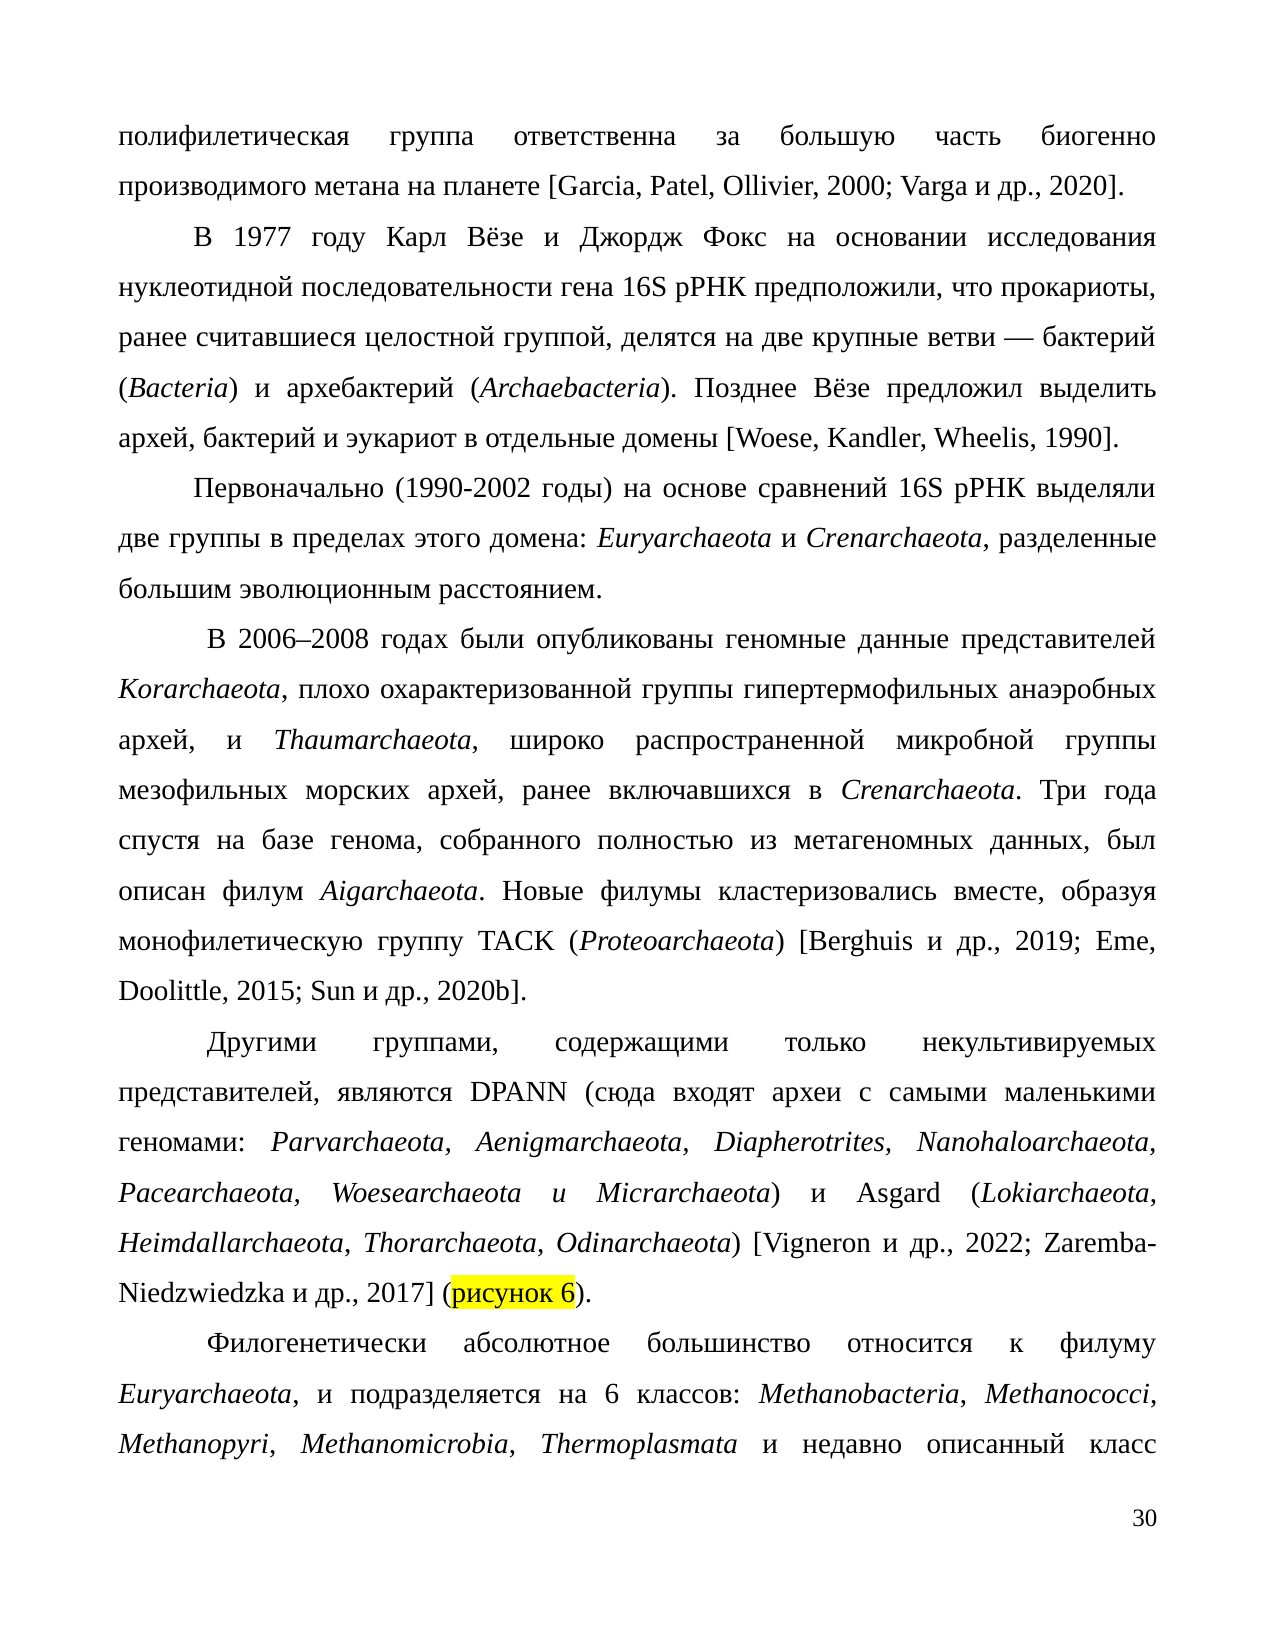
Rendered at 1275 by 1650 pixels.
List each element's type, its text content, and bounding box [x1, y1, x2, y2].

text Первоначально (1990-2002 годы) на основе сравнений 16S рРНК выделяли две группы в пределах этого домена: Euryarchaeota и Crenarchaeota, разделенные большим эволюционным расстоянием. [118, 470, 1157, 604]
text Филогенетически абсолютное большинство относится к филуму Euryarchaeota, и подразделяется на 6 классов: Methanobacteria, Methanococci, Methanopyri, Methanomicrobia, Thermoplasmata и недавно описанный класс [118, 1326, 1157, 1460]
text Другими группами, содержащими только некультивируемых представителей, являются DPANN (сюда входят археи с самыми маленькими геномами: Parvarchaeota, Aenigmarchaeota, Diapherotrites, Nanohaloarchaeota, Pacearchaeota, Woesearchaeota и Micrarchaeota) и Asgard (Lokiarchaeota, Heimdallarchaeota, Thorarchaeota, Odinarchaeota) [Vigneron и др., 2022; Zaremba-Niedzwiedzka и др., 2017]⁠ (рисунок 6). [118, 1024, 1157, 1309]
text полифилетическая группа ответственна за большую часть биогенно производимого метана на планете [Garcia, Patel, Ollivier, 2000; Varga и др., 2020]⁠. [118, 118, 1157, 202]
text В 1977 году Карл Вёзе и Джордж Фокс на основании исследования нуклеотидной последовательности гена 16S рРНК предположили, что прокариоты, ранее считавшиеся целостной группой, делятся на две крупные ветви — бактерий (Bacteria) и архебактерий (Archaebacteria). Позднее Вёзе предложил выделить архей, бактерий и эукариот в отдельные домены [Woese, Kandler, Wheelis, 1990]⁠. [118, 219, 1157, 453]
text В 2006–2008 годах были опубликованы геномные данные представителей Korarchaeota, плохо охарактеризованной группы гипертермофильных анаэробных архей, и Thaumarchaeota, широко распространенной микробной группы мезофильных морских архей, ранее включавшихся в Crenarchaeota. Три года спустя на базе генома, собранного полностью из метагеномных данных, был описан филум Aigarchaeota. Новые филумы кластеризовались вместе, образуя монофилетическую группу TACK (Proteoarchaeota) [Berghuis и др., 2019; Eme, Doolittle, 2015; Sun и др., 2020b]⁠. [118, 621, 1157, 1007]
